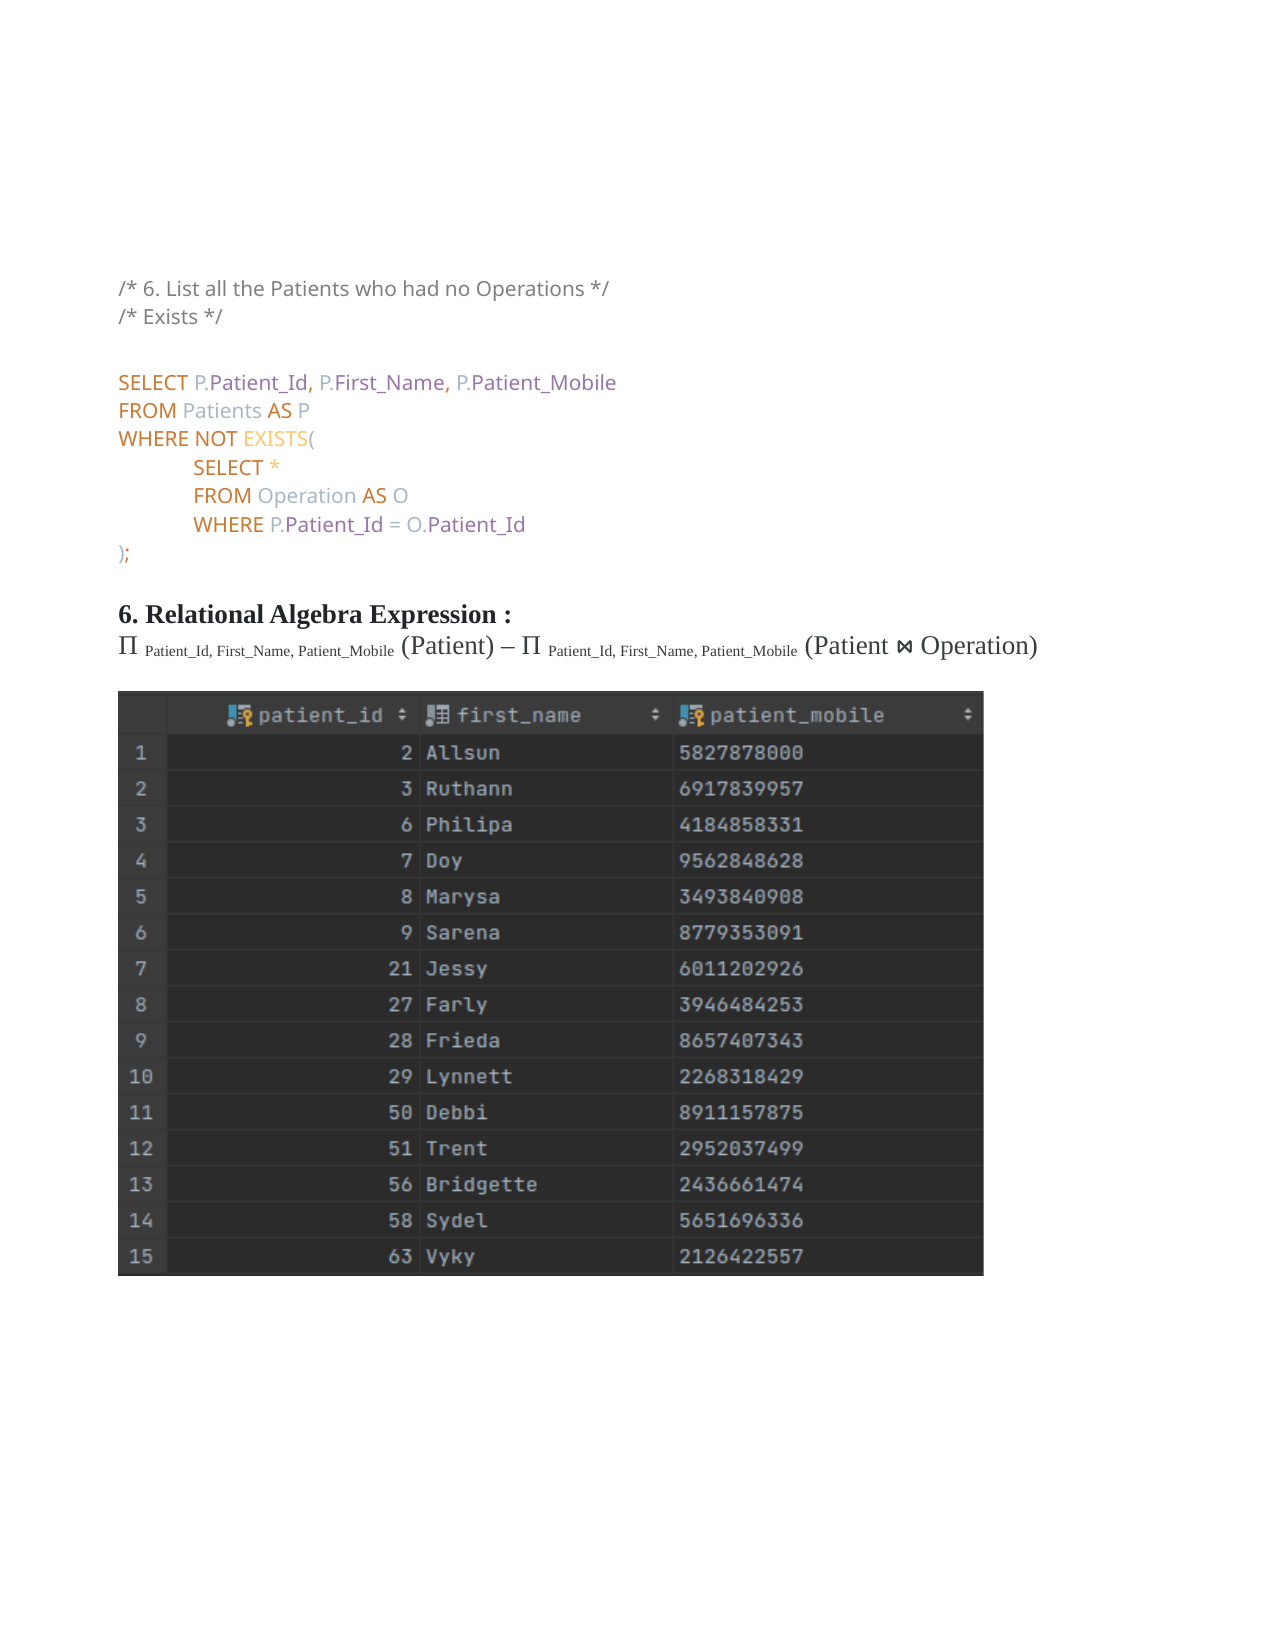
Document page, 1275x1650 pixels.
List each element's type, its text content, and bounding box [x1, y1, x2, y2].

text 6. Relational Algebra Expression : [118, 598, 1155, 629]
text /* 6. List all the Patients who had no Operations */ /* Exists */ SELECT P.Patient_Id, P.First_Name, P.Patient_Mobile FROM Patients AS P WHERE NOT EXISTS( SELECT * FROM Operation AS O WHERE P.Patient_Id = O.Patient_Id ); [118, 274, 1155, 567]
picture [118, 691, 984, 1276]
text Π Patient_Id, First_Name, Patient_Mobile (Patient) – Π Patient_Id, First_Name, Patient_Mobile (Patient ⋈ Operation) [118, 629, 1155, 660]
